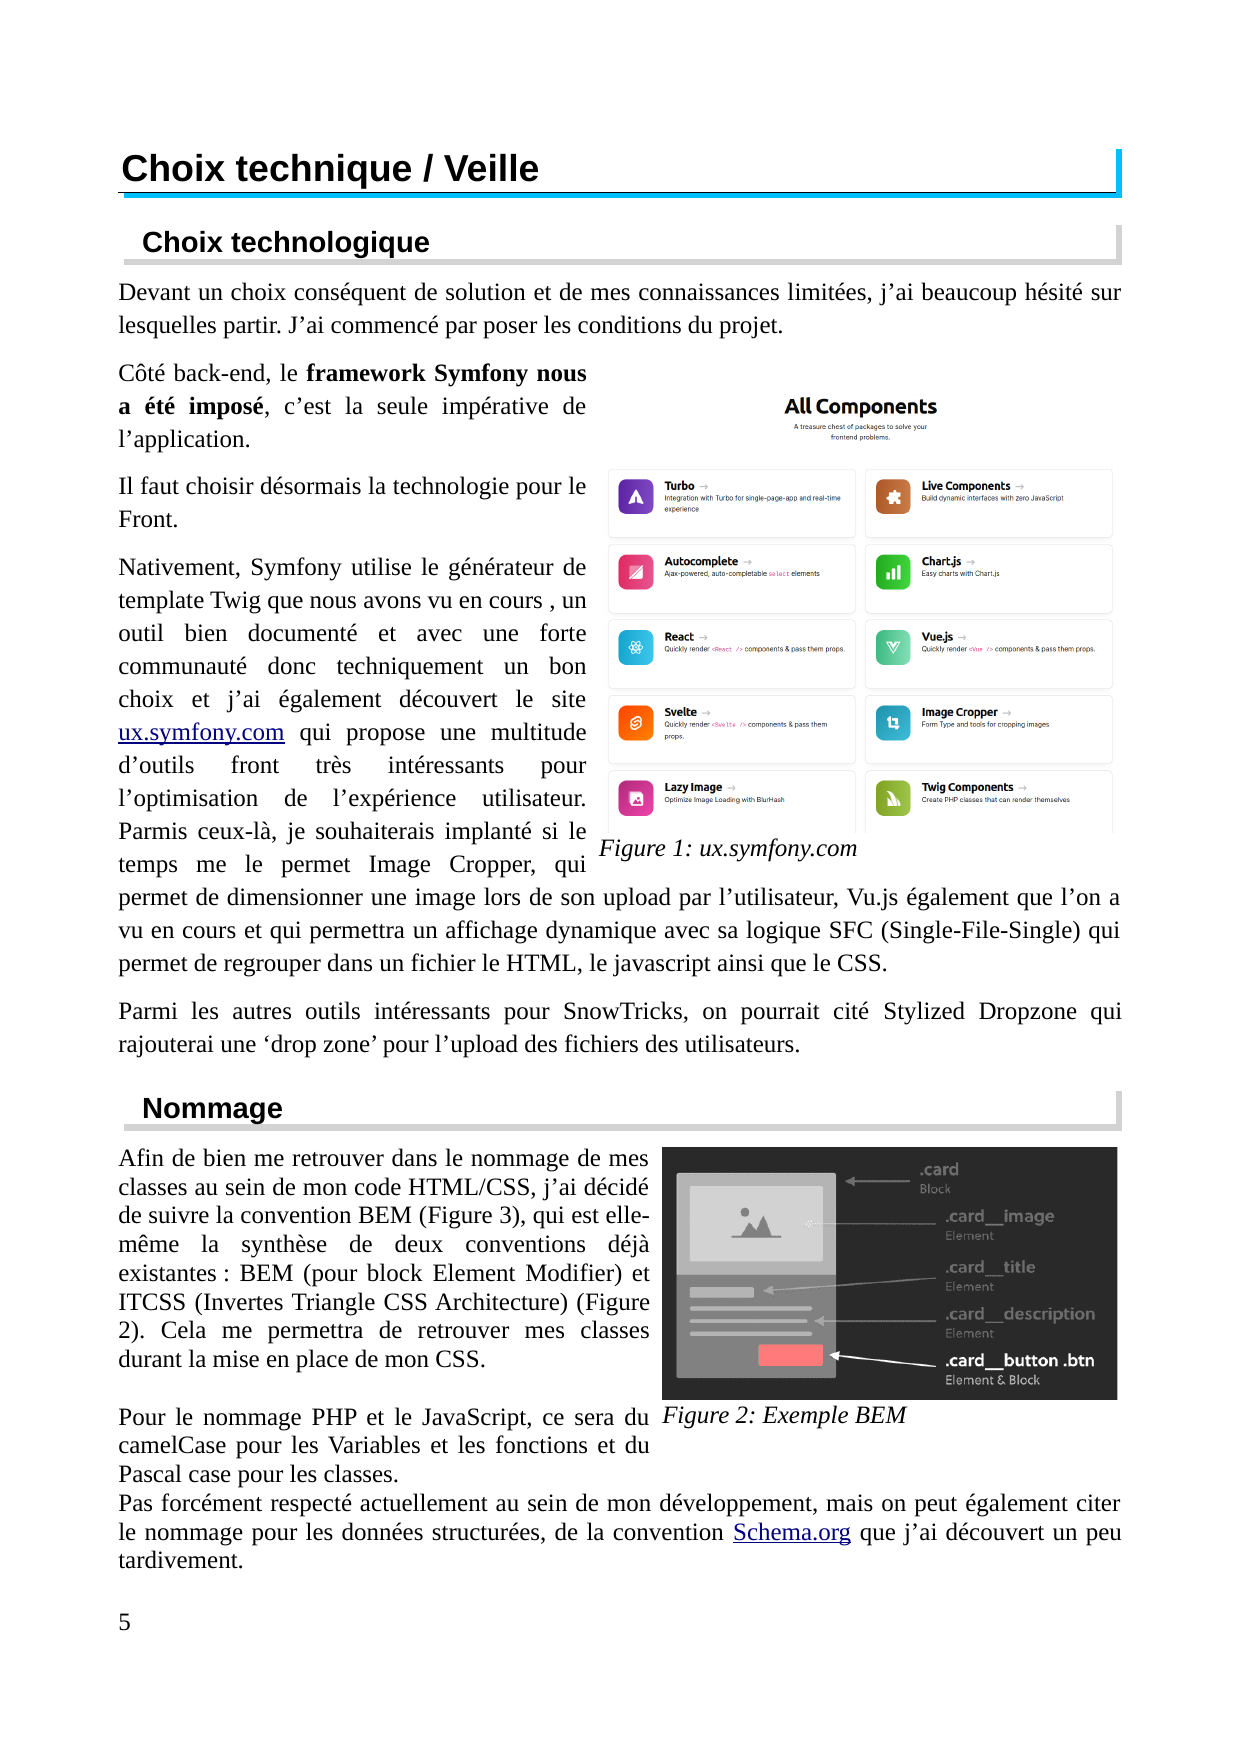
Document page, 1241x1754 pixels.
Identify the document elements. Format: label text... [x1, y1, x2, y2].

subtitle Nommage [118, 1091, 1116, 1125]
text Pas forcément respecté actuellement au sein de mon développement, mais on peut également citer le nommage pour les données structurées, de la convention Schema.org que j’ai découvert un peu tardivement. [118, 1488, 1122, 1574]
text Pour le nommage PHP et le JavaScript, ce sera du camelCase pour les Variables et les fonctions et du Pascal case pour les classes. [118, 1402, 1122, 1488]
text Nativement, Symfony utilise le générateur de template Twig que nous avons vu en cours , un outil bien documenté et avec une forte communauté donc techniquement un bon choix et j’ai également découvert le site ux.symfony.com qui propose une multitude d’outils front très intéressants pour l’optimisation de l’expérience utilisateur. Parmis ceux-là, je souhaiterais implanté si le temps me le permet Image Cropper, qui permet de dimensionner une image lors de son upload par l’utilisateur, Vu.js également que l’on a vu en cours et qui permettra un affichage dynamique avec sa logique SFC (Single-File-Single) qui permet de regrouper dans un fichier le HTML, le javascript ainsi que le CSS. [118, 552, 1122, 977]
picture [598, 389, 1123, 833]
subtitle Choix technologique [118, 225, 1116, 259]
text Devant un choix conséquent de solution et de mes connaissances limitées, j’ai beaucoup hésité sur lesquelles partir. J’ai commencé par poser les conditions du projet. [118, 277, 1122, 339]
text [599, 861, 1122, 868]
text Côté back-end, le framework Symfony nous a été imposé, c’est la seule impérative de l’application. [118, 358, 1122, 453]
text Figure 2: Exemple BEM [662, 1400, 1117, 1428]
text Parmi les autres outils intéressants pour SnowTricks, on pourrait cité Stylized Dropzone qui rajouterai une ‘drop zone’ pour l’upload des fichiers des utilisateurs. [118, 996, 1122, 1058]
text Il faut choisir désormais la technologie pour le Front. [118, 471, 598, 533]
text Afin de bien me retrouver dans le nommage de mes classes au sein de mon code HTML/CSS, j’ai décidé de suivre la convention BEM (Figure 3), qui est elle-même la synthèse de deux conventions déjà existantes : BEM (pour block Element Modifier) et ITCSS (Invertes Triangle CSS Architecture) (Figure 2). Cela me permettra de retrouver mes classes durant la mise en place de mon CSS. [118, 1135, 1122, 1373]
picture [662, 1147, 1118, 1400]
subtitle Choix technique / Veille [118, 143, 1116, 192]
text Figure 1: ux.symfony.com [599, 833, 1122, 861]
